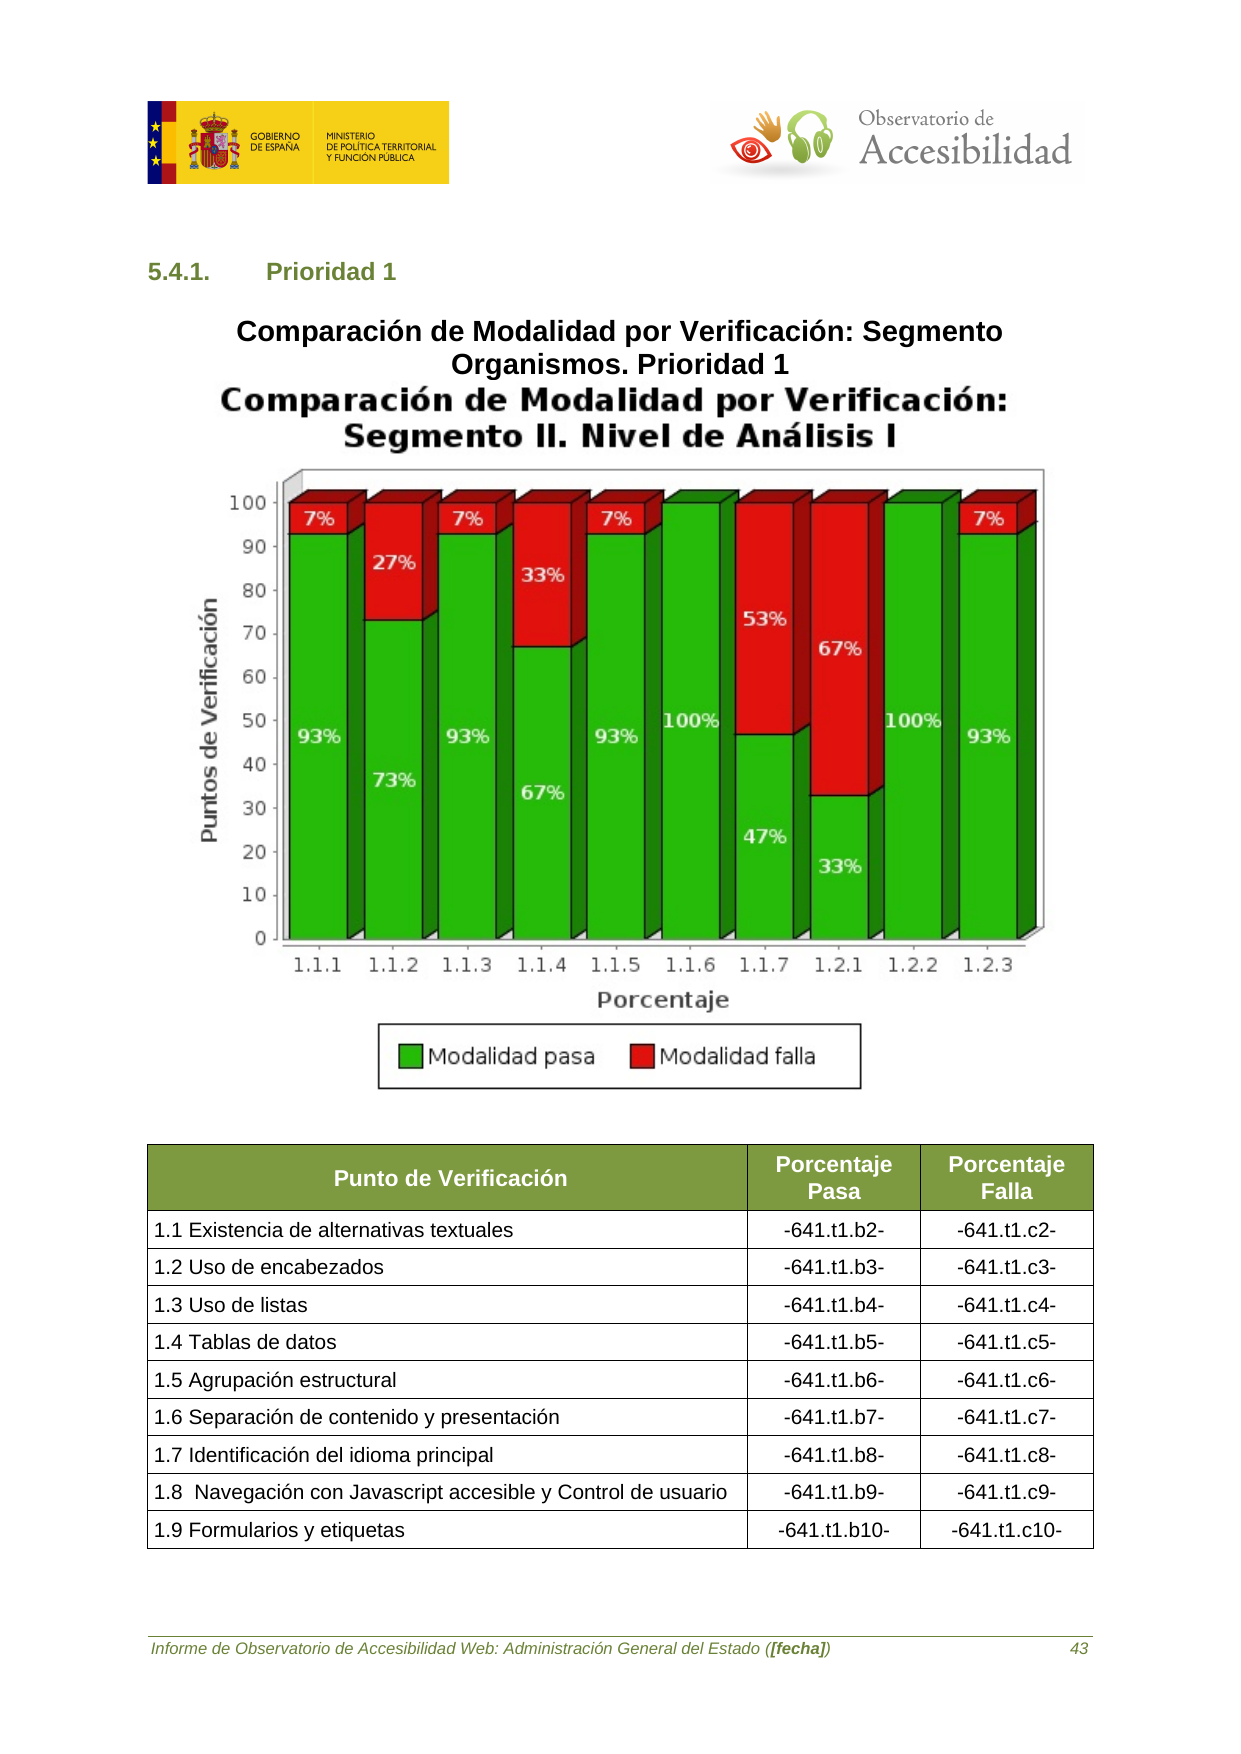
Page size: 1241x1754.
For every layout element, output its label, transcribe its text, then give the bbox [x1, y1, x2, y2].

picture [147, 101, 450, 184]
table_cell 1.3 Uso de listas [148, 1286, 747, 1323]
table_cell 1.9 Formularios y etiquetas [148, 1511, 747, 1548]
table_cell -641.t1.b9- [748, 1474, 920, 1510]
table_cell 1.4 Tablas de datos [148, 1324, 747, 1360]
table_cell 1.6 Separación de contenido y presentación [148, 1399, 747, 1435]
table_cell -641.t1.c2- [921, 1211, 1093, 1248]
table_cell -641.t1.c4- [921, 1286, 1093, 1323]
table_cell -641.t1.b6- [748, 1361, 920, 1398]
table_cell -641.t1.b2- [748, 1211, 920, 1248]
table_cell -641.t1.c9- [921, 1474, 1093, 1510]
table_cell 1.2 Uso de encabezados [148, 1249, 747, 1285]
picture [178, 380, 1062, 1091]
table_header Porcentaje Falla [921, 1145, 1093, 1210]
picture [710, 101, 1086, 184]
table_header Porcentaje Pasa [748, 1145, 920, 1210]
table_cell 1.7 Identificación del idioma principal [148, 1436, 747, 1473]
table_cell 1.8 Navegación con Javascript accesible y Control de usuario [148, 1474, 747, 1510]
table_cell -641.t1.b8- [748, 1436, 920, 1473]
table_cell -641.t1.c5- [921, 1324, 1093, 1360]
table_cell -641.t1.c8- [921, 1436, 1093, 1473]
table_cell -641.t1.c3- [921, 1249, 1093, 1285]
table_cell -641.t1.b10- [748, 1511, 920, 1548]
table_cell -641.t1.b4- [748, 1286, 920, 1323]
table_cell -641.t1.c7- [921, 1399, 1093, 1435]
text Comparación de Modalidad por Verificación: Segmento Organismos. Prioridad 1 [148, 314, 1092, 381]
table_cell -641.t1.b7- [748, 1399, 920, 1435]
table_cell -641.t1.c6- [921, 1361, 1093, 1398]
table_cell -641.t1.b5- [748, 1324, 920, 1360]
table_header Punto de Verificación [148, 1145, 747, 1210]
table_cell -641.t1.c10- [921, 1511, 1093, 1548]
table_cell -641.t1.b3- [748, 1249, 920, 1285]
table_cell 1.1 Existencia de alternativas textuales [148, 1211, 747, 1248]
table_cell 1.5 Agrupación estructural [148, 1361, 747, 1398]
subtitle Prioridad 1 [148, 257, 1092, 286]
